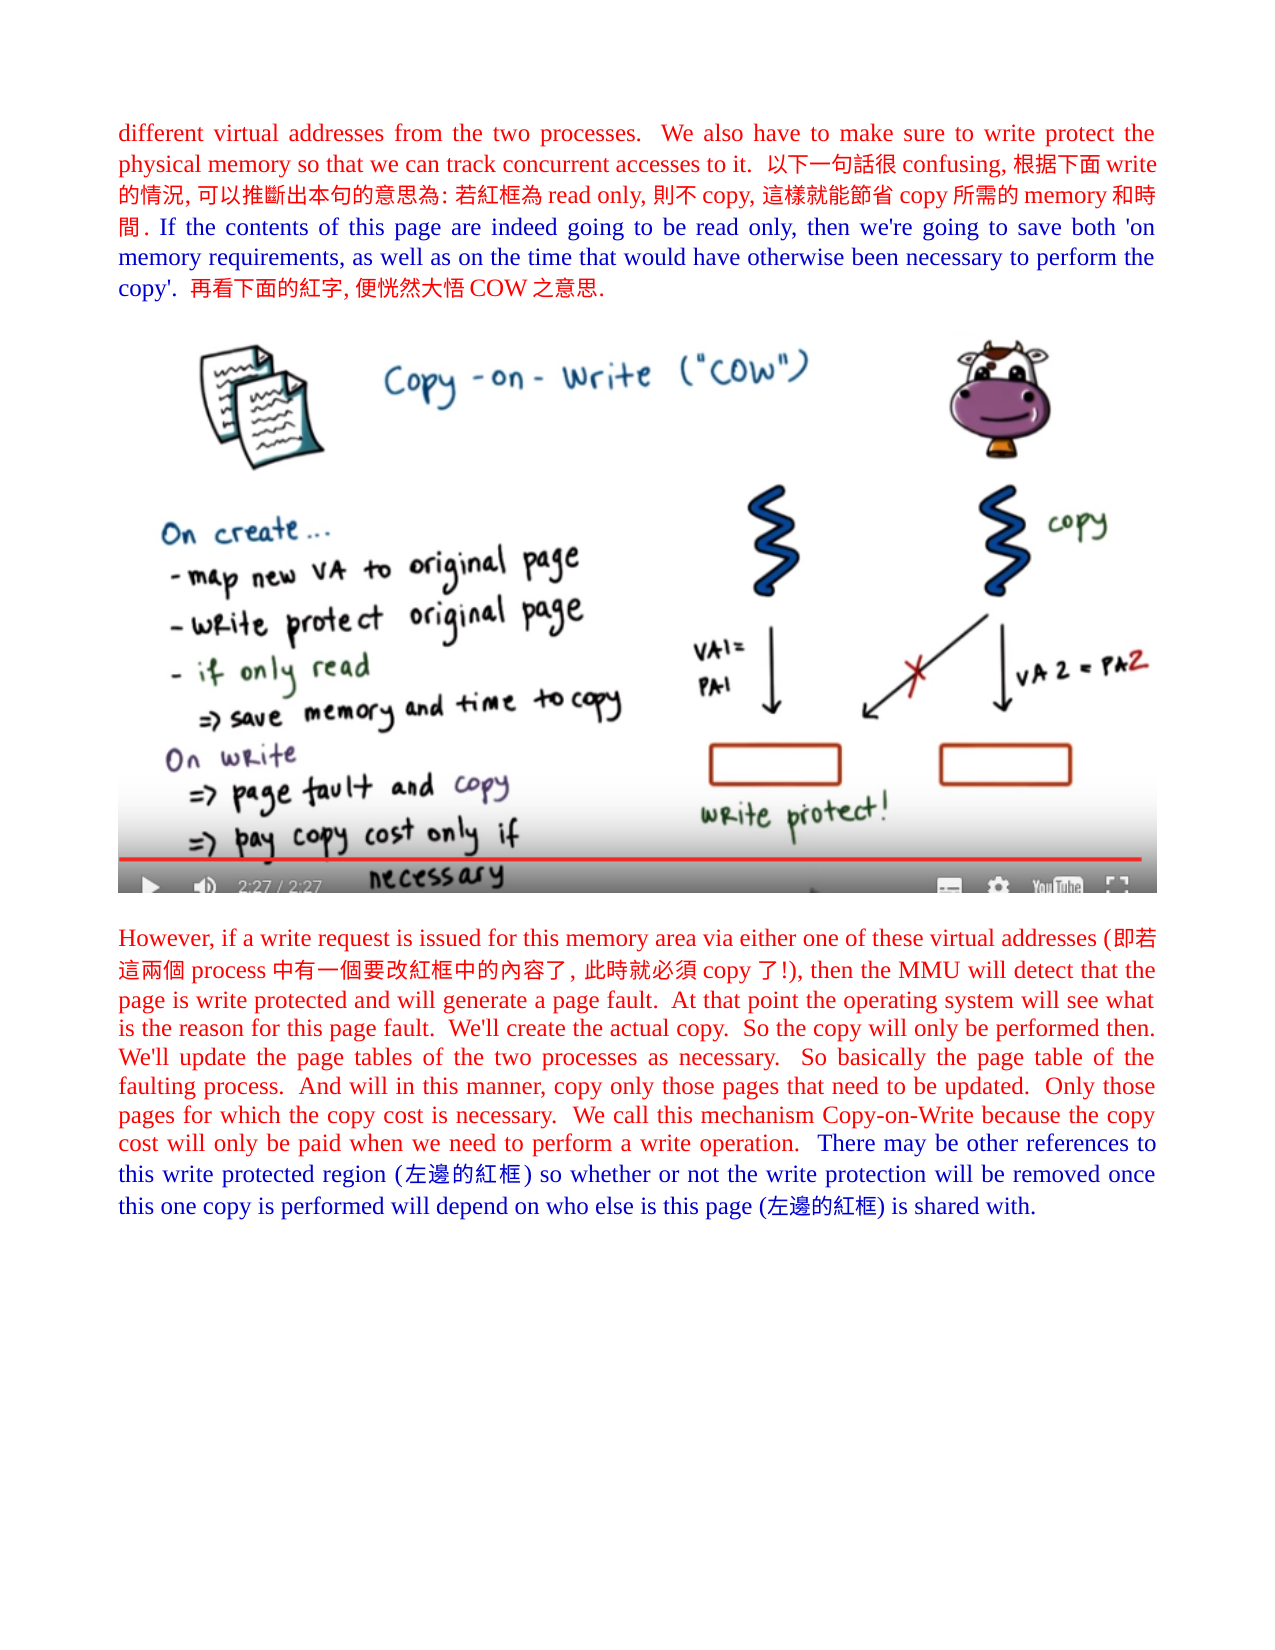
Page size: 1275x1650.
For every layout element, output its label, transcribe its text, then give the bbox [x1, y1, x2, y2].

text However, if a write request is issued for this memory area via either one of these virtual addresses (即若這兩個process中有一個要改紅框中的內容了, 此時就必須copy了!), then the MMU will detect that the page is write protected and will generate a page fault. At that point the operating system will see what is the reason for this page fault. We'll create the actual copy. So the copy will only be performed then. We'll update the page tables of the two processes as necessary. So basically the page table of the faulting process. And will in this manner, copy only those pages that need to be updated. Only those pages for which the copy cost is necessary. We call this mechanism Copy-on-Write because the copy cost will only be paid when we need to perform a write operation. There may be other references to this write protected region (左邊的紅框) so whether or not the write protection will be removed once this one copy is performed will depend on who else is this page (左邊的紅框) is shared with. [118, 921, 1157, 1221]
picture [118, 331, 1157, 893]
text different virtual addresses from the two processes. We also have to make sure to write protect the physical memory so that we can track concurrent accesses to it. 以下一句話很confusing, 根据下面write的情況, 可以推斷出本句的意思為: 若紅框為read only, 則不copy, 這樣就能節省copy所需的memory和時間. If the contents of this page are indeed going to be read only, then we're going to save both 'on memory requirements, as well as on the time that would have otherwise been necessary to perform the copy'. 再看下面的紅字, 便恍然大悟COW之意思. [118, 118, 1157, 302]
